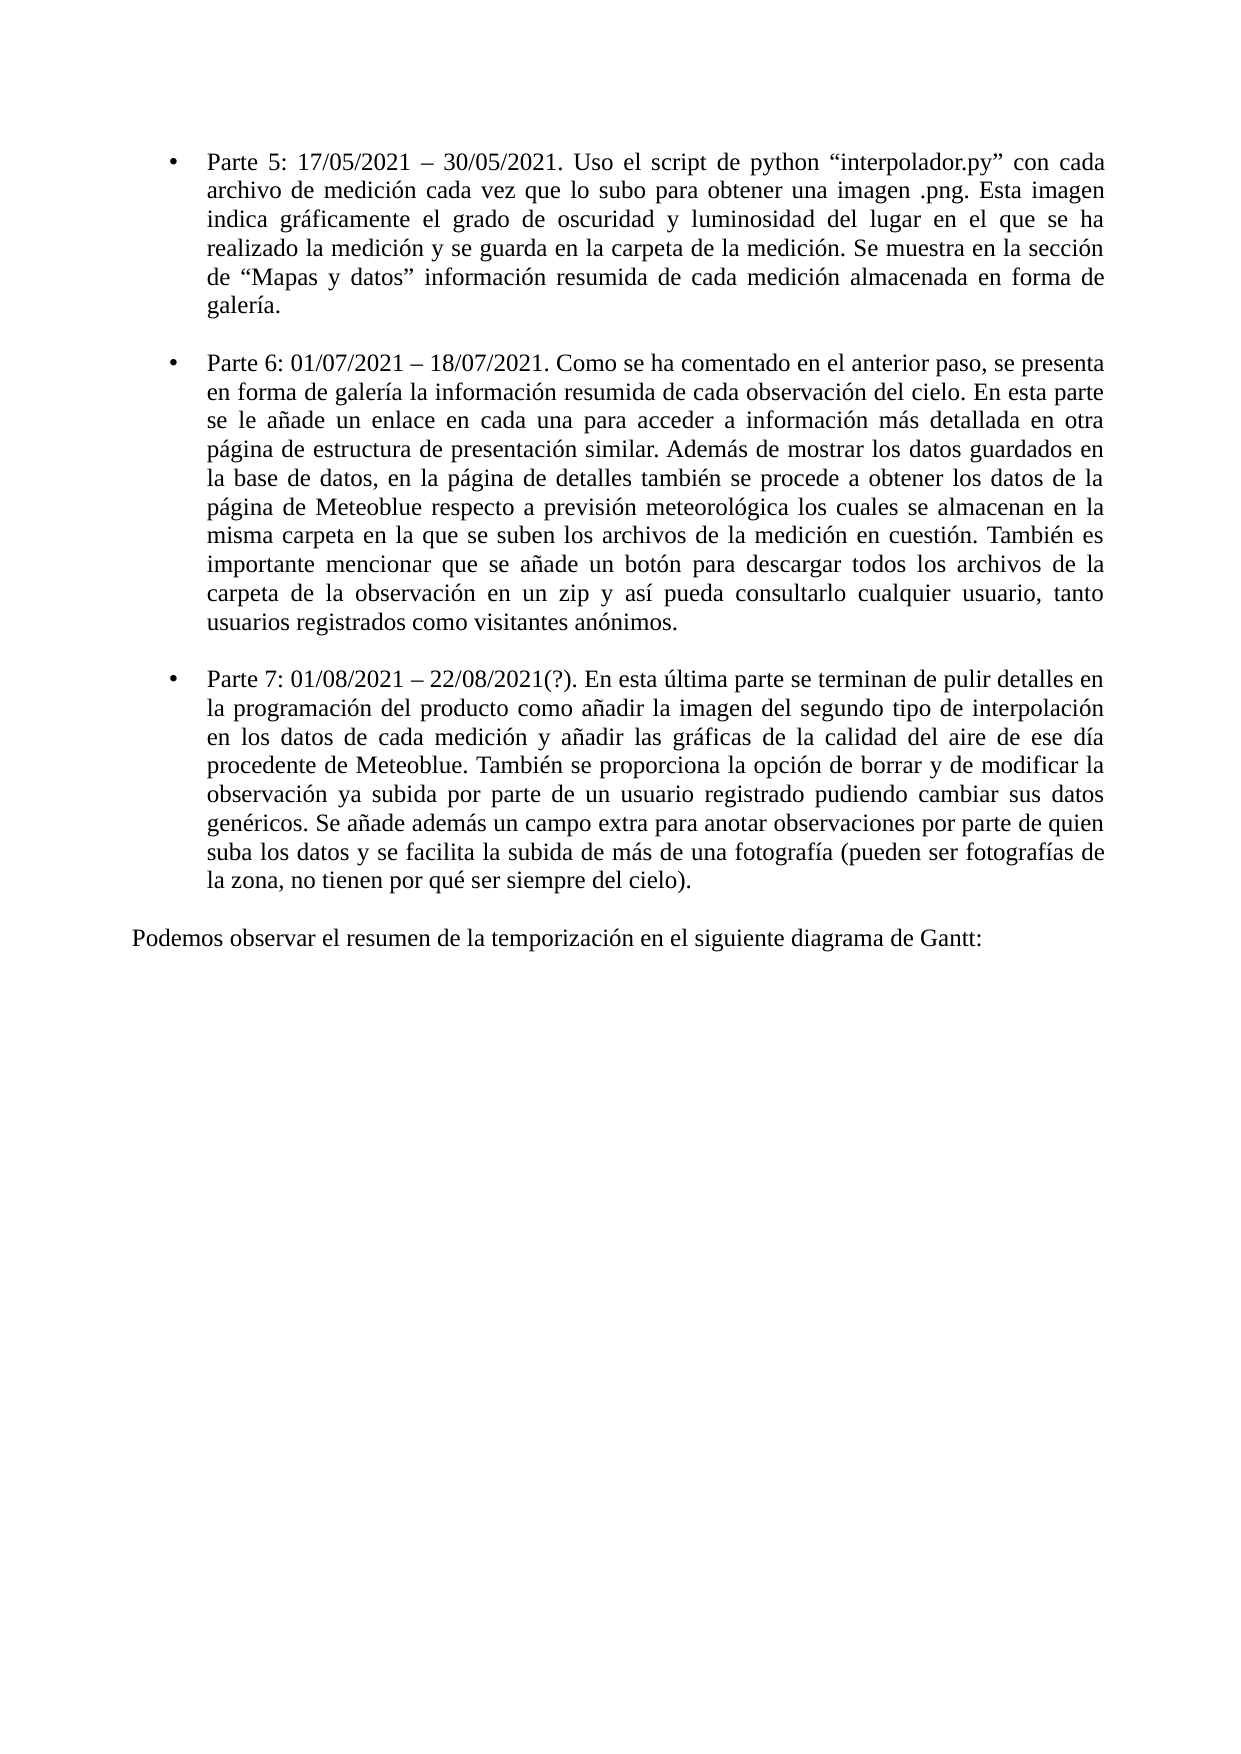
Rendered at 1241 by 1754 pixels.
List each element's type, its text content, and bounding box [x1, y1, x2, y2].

list Parte 7: 01/08/2021 – 22/08/2021(?). En esta última parte se terminan de pulir detalles en la programación del producto como añadir la imagen del segundo tipo de interpolación en los datos de cada medición y añadir las gráficas de la calidad del aire de ese día procedente de Meteoblue. También se proporciona la opción de borrar y de modificar la observación ya subida por parte de un usuario registrado pudiendo cambiar sus datos genéricos. Se añade además un campo extra para anotar observaciones por parte de quien suba los datos y se facilita la subida de más de una fotografía (pueden ser fotografías de la zona, no tienen por qué ser siempre del cielo). [169, 664, 1106, 894]
list Parte 5: 17/05/2021 – 30/05/2021. Uso el script de python “interpolador.py” con cada archivo de medición cada vez que lo subo para obtener una imagen .png. Esta imagen indica gráficamente el grado de oscuridad y luminosidad del lugar en el que se ha realizado la medición y se guarda en la carpeta de la medición. Se muestra en la sección de “Mapas y datos” información resumida de cada medición almacenada en forma de galería. [169, 147, 1106, 319]
list Parte 6: 01/07/2021 – 18/07/2021. Como se ha comentado en el anterior paso, se presenta en forma de galería la información resumida de cada observación del cielo. En esta parte se le añade un enlace en cada una para acceder a información más detallada en otra página de estructura de presentación similar. Además de mostrar los datos guardados en la base de datos, en la página de detalles también se procede a obtener los datos de la página de Meteoblue respecto a previsión meteorológica los cuales se almacenan en la misma carpeta en la que se suben los archivos de la medición en cuestión. También es importante mencionar que se añade un botón para descargar todos los archivos de la carpeta de la observación en un zip y así pueda consultarlo cualquier usuario, tanto usuarios registrados como visitantes anónimos. [169, 348, 1106, 636]
text Podemos observar el resumen de la temporización en el siguiente diagrama de Gantt: [132, 923, 1106, 952]
